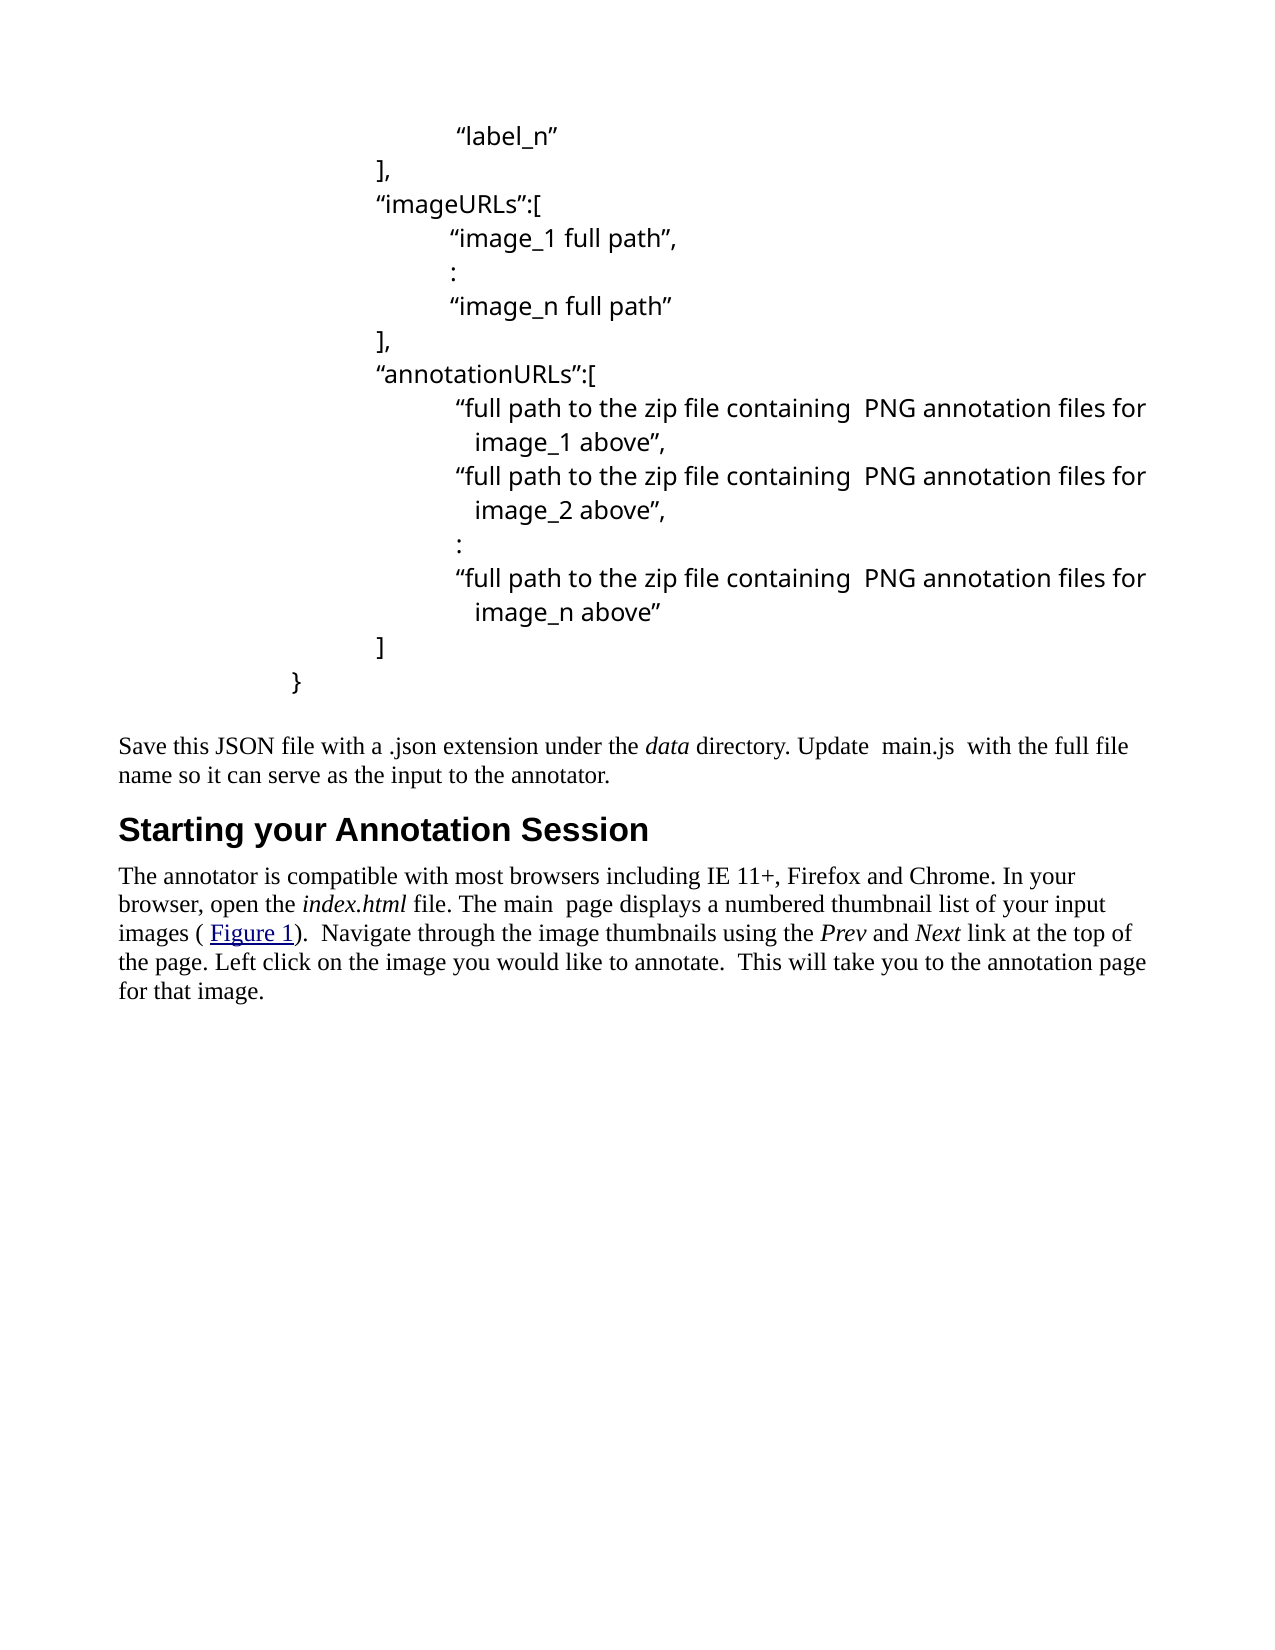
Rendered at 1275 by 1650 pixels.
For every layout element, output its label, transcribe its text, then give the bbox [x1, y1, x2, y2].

text The annotator is compatible with most browsers including IE 11+, Firefox and Chrome. In your browser, open the index.html file. The main page displays a numbered thumbnail list of your input images ( Figure 1). Navigate through the image thumbnails using the Prev and Next link at the top of the page. Left click on the image you would like to annotate. This will take you to the annotation page for that image. [118, 861, 1157, 1004]
list “image_1 full path”, [450, 220, 1157, 254]
subtitle Starting your Annotation Session [118, 809, 1157, 848]
list : [456, 527, 1157, 561]
text Save this JSON file with a .json extension under the data directory. Update main.js with the full file name so it can serve as the input to the annotator. [118, 731, 1157, 789]
list “full path to the zip file containing PNG annotation files for image_n above” [456, 561, 1157, 629]
list “label_n” [450, 118, 1157, 152]
list “imageURLs”:[ [376, 186, 1157, 220]
list “full path to the zip file containing PNG annotation files for image_2 above”, [456, 459, 1157, 527]
list “full path to the zip file containing PNG annotation files for image_1 above”, [456, 391, 1157, 459]
list : [450, 254, 1157, 288]
text } [266, 663, 1157, 697]
list ], [376, 322, 1157, 357]
list “annotationURLs”:[ [376, 357, 1157, 391]
list ], [376, 152, 1157, 186]
list “image_n full path” [450, 288, 1157, 322]
list ] [376, 629, 1157, 663]
